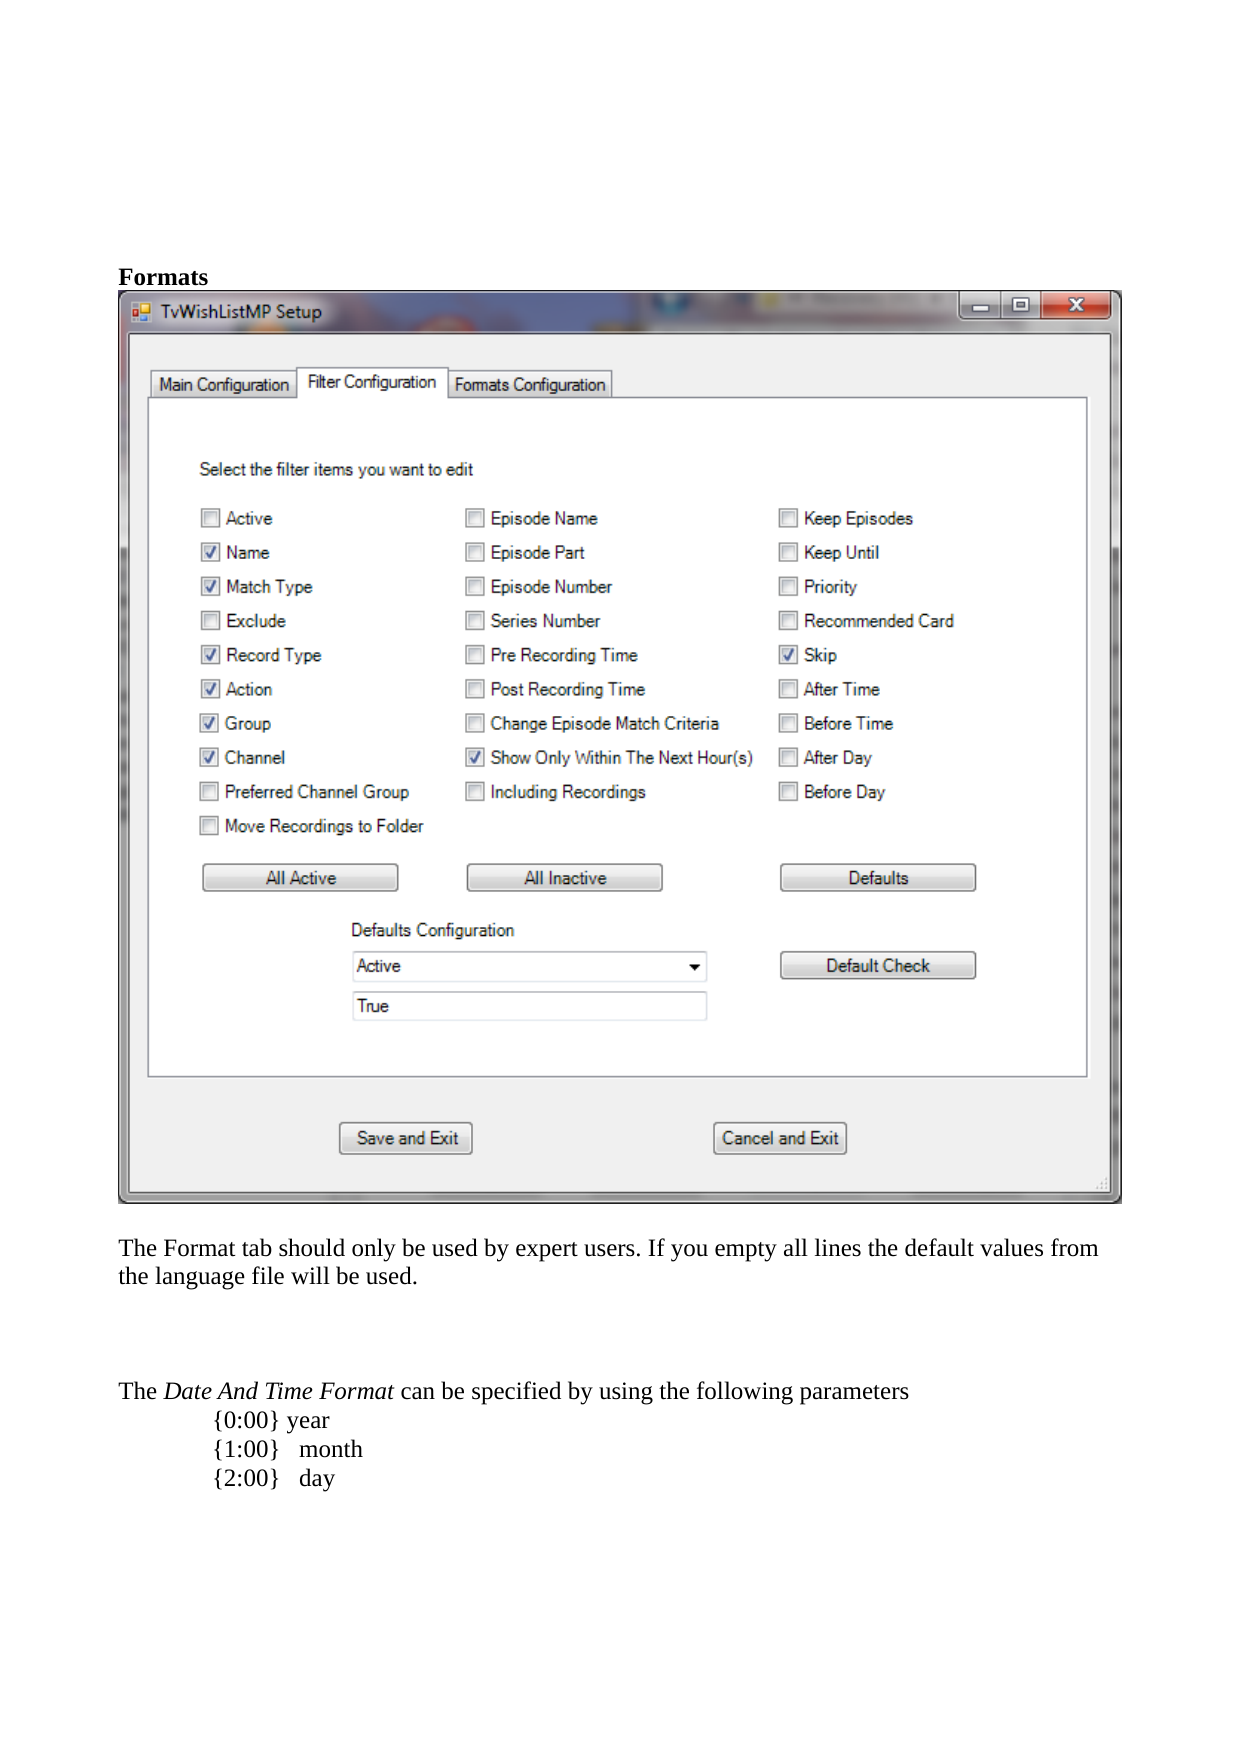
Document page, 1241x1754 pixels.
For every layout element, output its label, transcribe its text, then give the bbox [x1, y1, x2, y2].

text The Format tab should only be used by expert users. If you empty all lines the default values from the language file will be used. [118, 1233, 1122, 1290]
text {2:00} day [118, 1463, 1122, 1491]
text {0:00} year [118, 1405, 1122, 1434]
text Formats [118, 262, 1122, 290]
picture [118, 290, 1122, 1204]
text The Date And Time Format can be specified by using the following parameters [118, 1376, 1122, 1405]
text {1:00} month [118, 1434, 1122, 1463]
